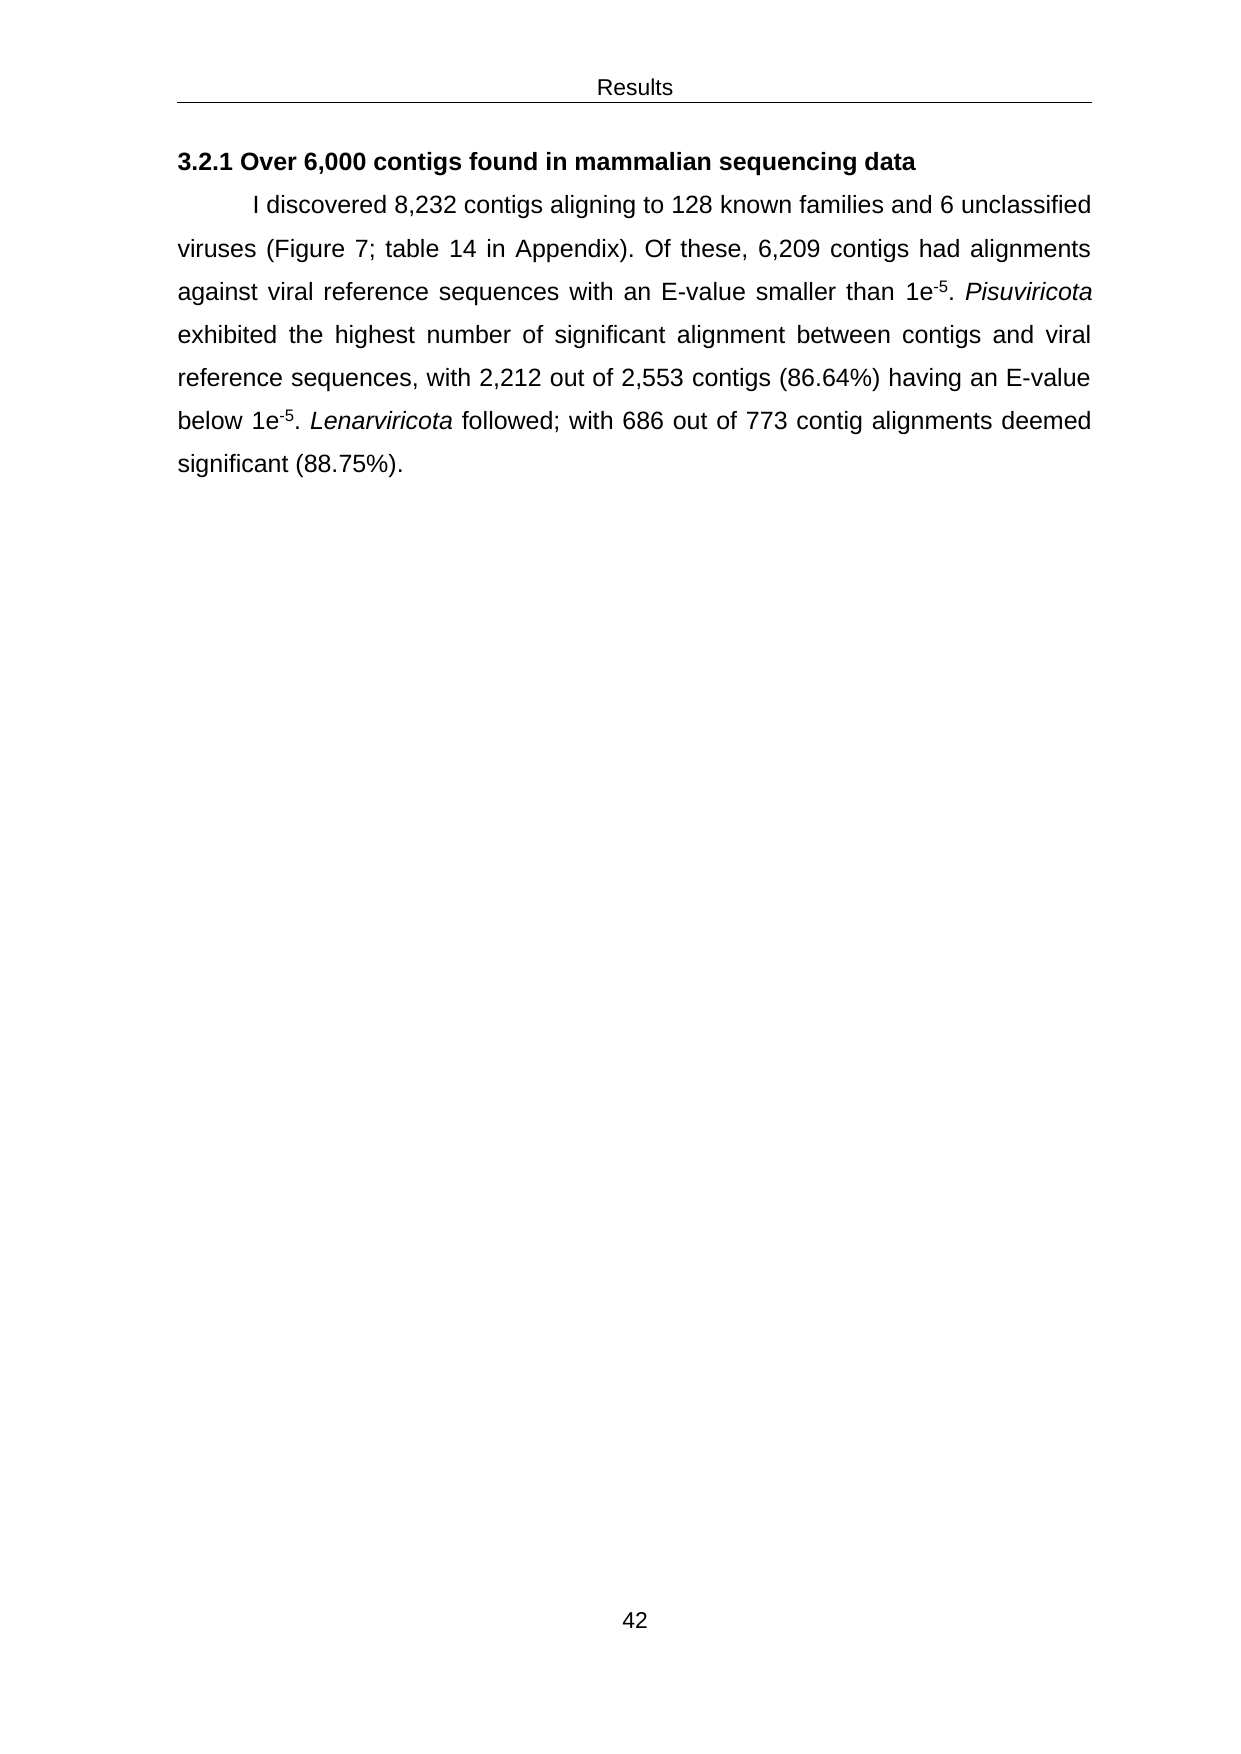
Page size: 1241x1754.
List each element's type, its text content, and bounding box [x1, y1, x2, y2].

subtitle 3.2.1 Over 6,000 contigs found in mammalian sequencing data [177, 147, 1092, 176]
text I discovered 8,232 contigs aligning to 128 known families and 6 unclassified viruses (Figure 7; table 14 in Appendix). Of these, 6,209 contigs had alignments against viral reference sequences with an E-value smaller than 1e-5. Pisuviricota exhibited the highest number of significant alignment between contigs and viral reference sequences, with 2,212 out of 2,553 contigs (86.64%) having an E-value below 1e-5. Lenarviricota followed; with 686 out of 773 contig alignments deemed significant (88.75%). [177, 191, 1092, 478]
